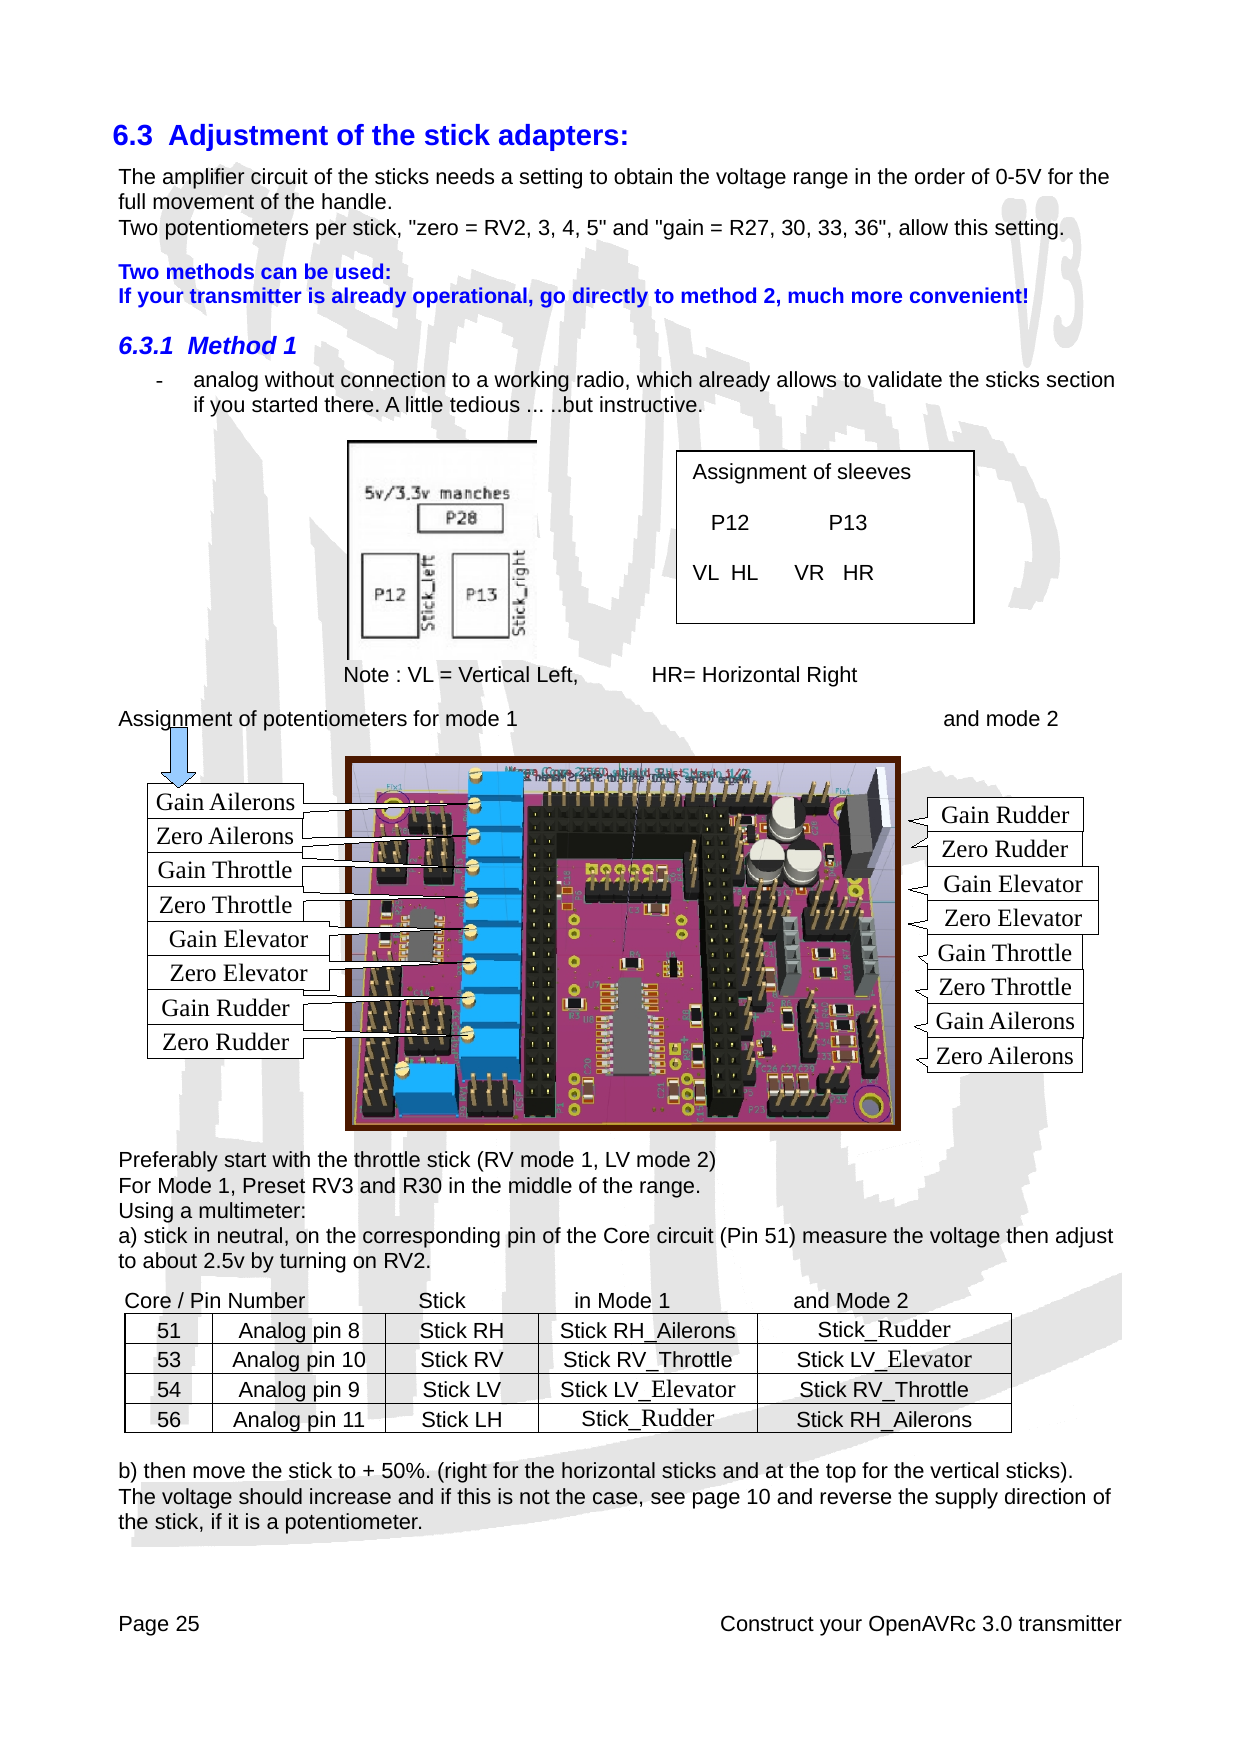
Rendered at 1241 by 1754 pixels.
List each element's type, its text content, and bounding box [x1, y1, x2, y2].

table_header Stick_Rudder [758, 1314, 1011, 1343]
table_cell Analog pin 10 [213, 1344, 385, 1373]
table_header Analog pin 8 [213, 1314, 385, 1343]
table_cell 54 [126, 1374, 212, 1402]
table_cell Stick RV_Throttle [758, 1374, 1011, 1402]
text VL HL VR HR [692, 560, 958, 585]
table_cell Stick RH_Ailerons [758, 1404, 1011, 1432]
text Assignment of potentiometers for mode 1 and mode 2 [118, 706, 1122, 732]
table_cell Stick_Rudder [539, 1404, 757, 1432]
text For Mode 1, Preset RV3 and R30 in the middle of the range. [118, 1173, 1122, 1198]
text Note : VL = Vertical Left, HR= Horizontal Right [118, 417, 1122, 687]
subtitle 6.3.1 Method 1 [118, 331, 1122, 360]
text b) then move the stick to + 50%. (right for the horizontal sticks and at the top for the vertical sticks). [118, 1458, 1122, 1484]
table_cell Stick RV_Throttle [539, 1344, 757, 1373]
table_cell Analog pin 11 [213, 1404, 385, 1432]
text The amplifier circuit of the sticks needs a setting to obtain the voltage range in the order of 0-5V for the full movement of the handle. [118, 164, 1122, 214]
table_cell Stick LV_Elevator [758, 1344, 1011, 1373]
table_cell 53 [126, 1344, 212, 1373]
table_cell Stick LV [386, 1374, 538, 1402]
list analog without connection to a working radio, which already allows to validate the sticks section if you started there. A little tedious ... ..but instructive. [156, 366, 1122, 417]
table_cell Stick LV_Elevator [539, 1374, 757, 1402]
text a) stick in neutral, on the corresponding pin of the Core circuit (Pin 51) measure the voltage then adjust to about 2.5v by turning on RV2. [118, 1223, 1122, 1273]
text The voltage should increase and if this is not the case, see page 10 and reverse the supply direction of the stick, if it is a potentiometer. [118, 1484, 1122, 1534]
table_cell Analog pin 9 [213, 1374, 385, 1402]
table_cell Stick RV [386, 1344, 538, 1373]
text Two methods can be used: [118, 259, 1122, 283]
table_header Stick RH_Ailerons [539, 1314, 757, 1343]
text P12 P13 [692, 509, 958, 535]
table_header 51 [126, 1314, 212, 1343]
text Preferably start with the throttle stick (RV mode 1, LV mode 2) [118, 1147, 1122, 1173]
table_header Stick RH [386, 1314, 538, 1343]
picture [352, 763, 895, 1125]
table_cell Stick LH [386, 1404, 538, 1432]
text Assignment of sleeves [692, 459, 958, 484]
text Core / Pin Number Stick in Mode 1 and Mode 2 [118, 1288, 1122, 1313]
subtitle 6.3 Adjustment of the stick adapters: [112, 118, 1122, 152]
text Using a multimeter: [118, 1198, 1122, 1223]
text Two potentiometers per stick, "zero = RV2, 3, 4, 5" and "gain = R27, 30, 33, 36", allow this setting. [118, 214, 1122, 240]
text If your transmitter is already operational, go directly to method 2, much more convenient! [118, 283, 1122, 308]
table_cell 56 [126, 1404, 212, 1432]
